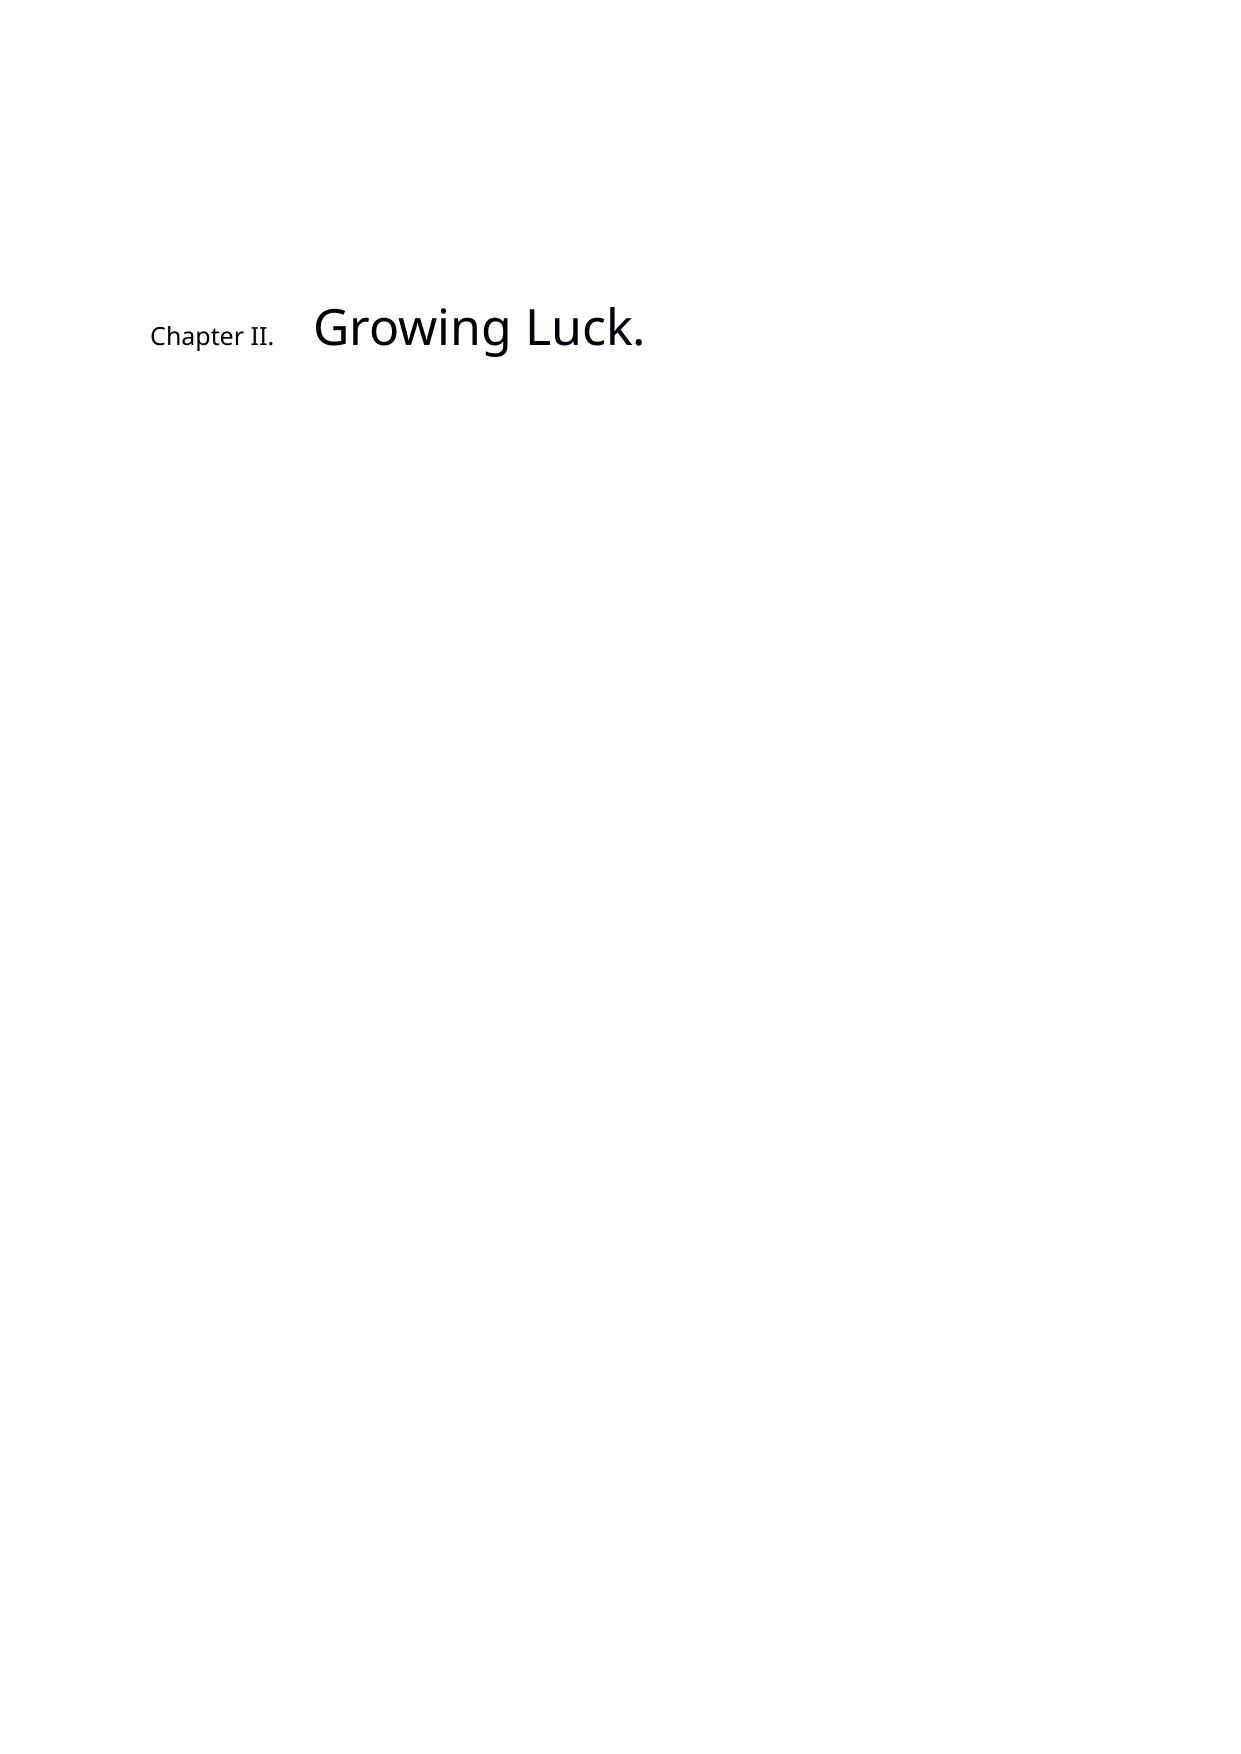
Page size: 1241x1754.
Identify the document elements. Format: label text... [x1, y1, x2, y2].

text Chapter II. Growing Luck. [150, 306, 1090, 356]
